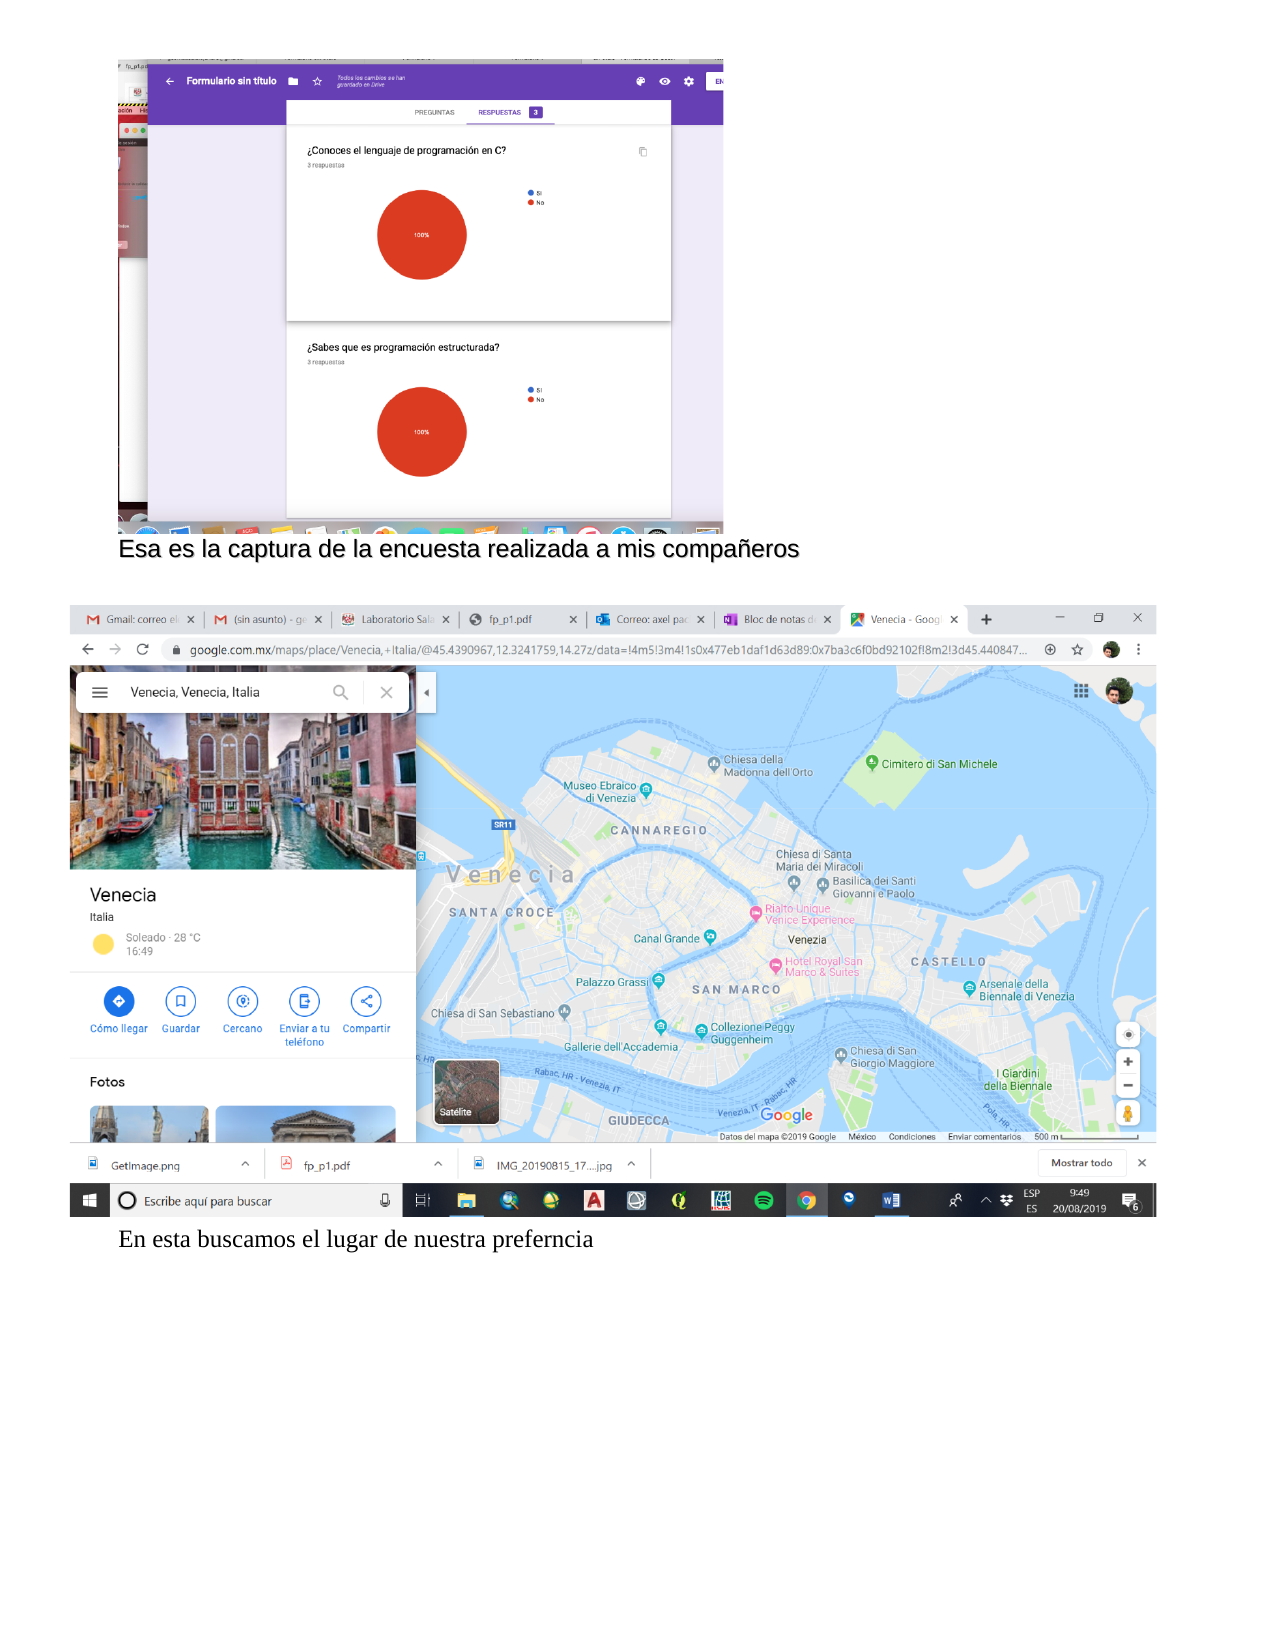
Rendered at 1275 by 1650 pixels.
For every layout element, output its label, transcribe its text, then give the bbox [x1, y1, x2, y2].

text En esta buscamos el lugar de nuestra preferncia [118, 1224, 1205, 1252]
text Esa es la captura de la encuesta realizada a mis compañeros [118, 534, 1205, 562]
